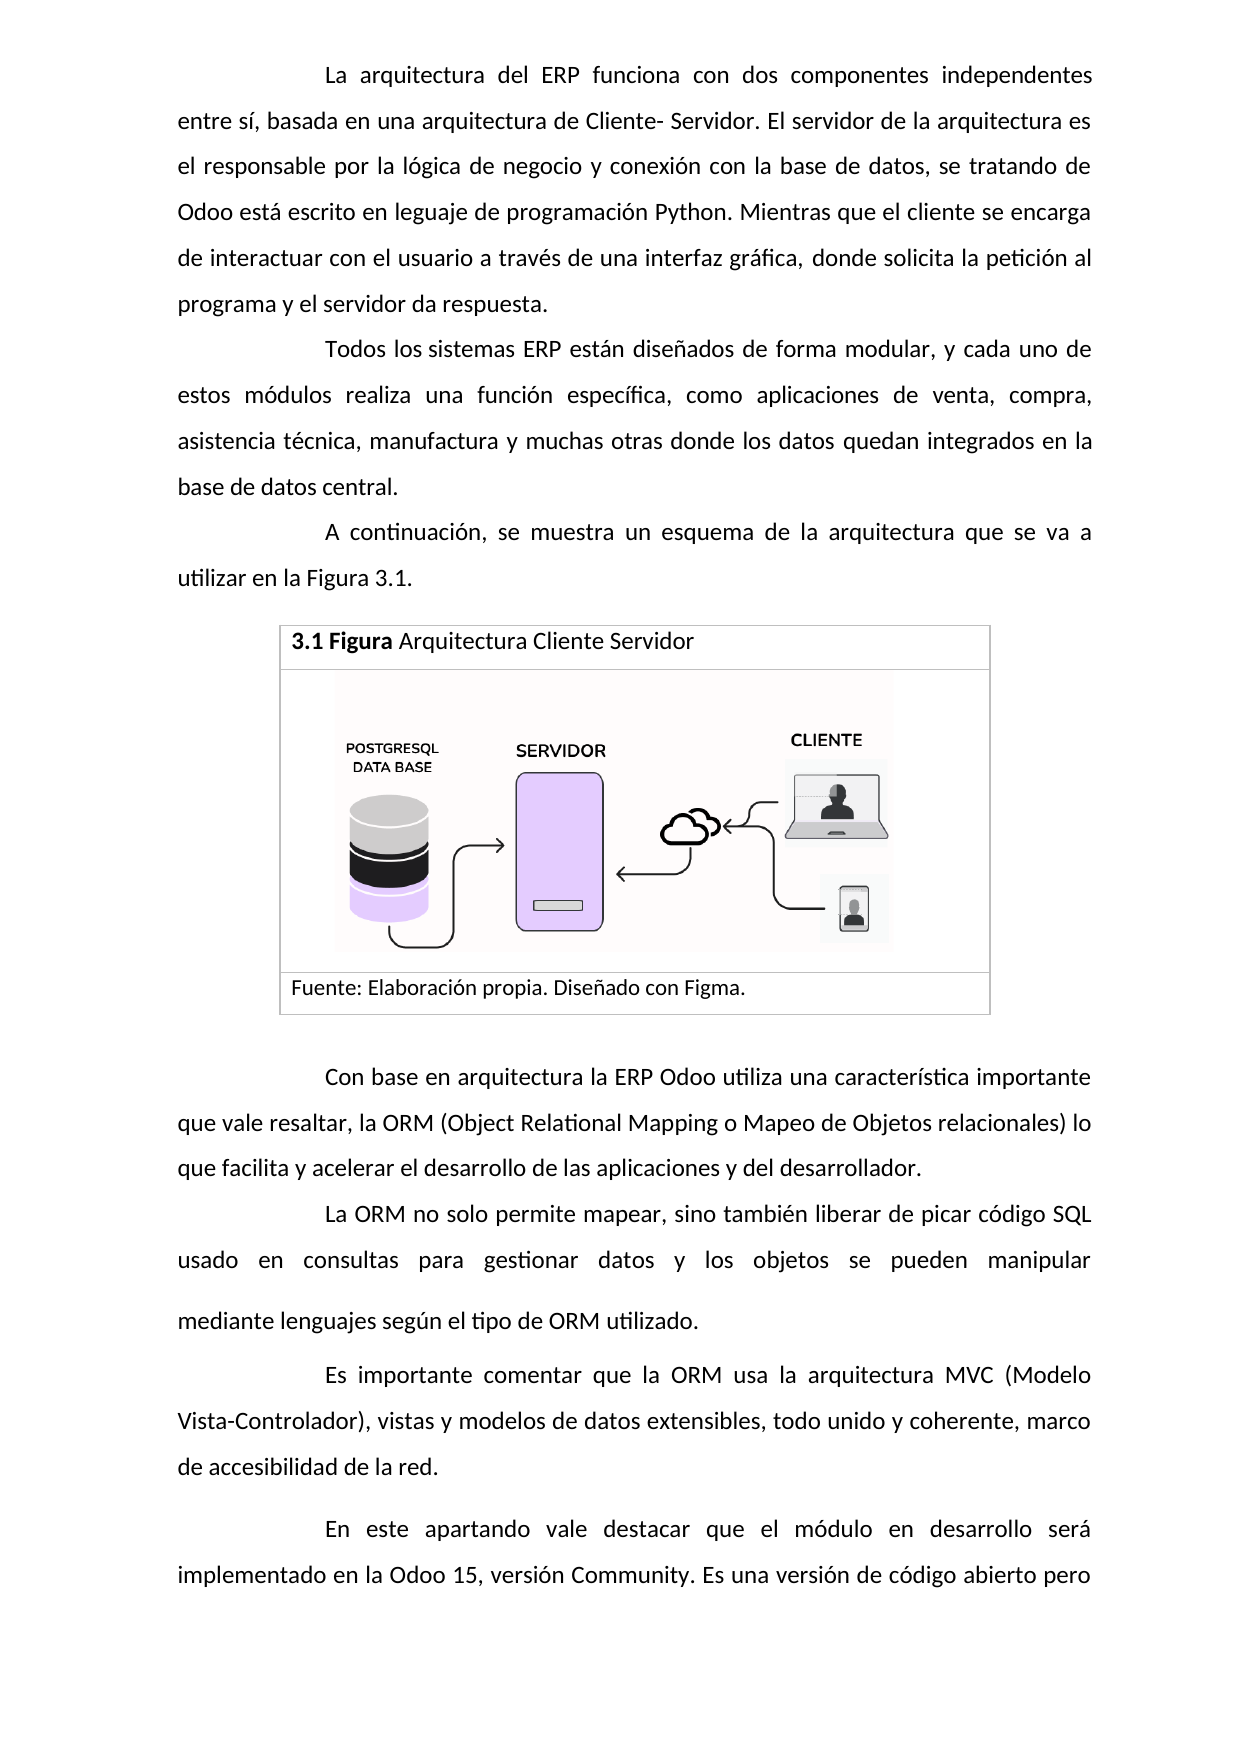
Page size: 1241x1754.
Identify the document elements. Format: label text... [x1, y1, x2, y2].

list A continuación, se muestra un esquema de la arquitectura que se va a utilizar en la Figura 3.1. [177, 516, 1093, 593]
list Con base en arquitectura la ERP Odoo utiliza una característica importante que vale resaltar, la ORM (Object Relational Mapping o Mapeo de Objetos relacionales) lo que facilita y acelerar el desarrollo de las aplicaciones y del desarrollador. [177, 1061, 1093, 1183]
list La arquitectura del ERP funciona con dos componentes independentes entre sí, basada en una arquitectura de Cliente- Servidor. El servidor de la arquitectura es el responsable por la lógica de negocio y conexión con la base de datos, se tratando de Odoo está escrito en leguaje de programación Python. Mientras que el cliente se encarga de interactuar con el usuario a través de una interfaz gráfica, donde solicita la petición al programa y el servidor da respuesta. [177, 59, 1093, 318]
text En este apartando vale destacar que el módulo en desarrollo será implementado en la Odoo 15, versión Community. Es una versión de código abierto pero [177, 1513, 1093, 1590]
table_cell [281, 670, 989, 972]
list Todos los sistemas ERP están diseñados de forma modular, y cada uno de estos módulos realiza una función específica, como aplicaciones de venta, compra, asistencia técnica, manufactura y muchas otras donde los datos quedan integrados en la base de datos central. [177, 333, 1093, 501]
list La ORM no solo permite mapear, sino también liberar de picar código SQL usado en consultas para gestionar datos y los objetos se pueden manipular mediante lenguajes según el tipo de ORM utilizado. [177, 1198, 1093, 1338]
table_cell Fuente: Elaboración propia. Diseñado con Figma. [281, 973, 989, 1014]
list Es importante comentar que la ORM usa la arquitectura MVC (Modelo Vista-Controlador), vistas y modelos de datos extensibles, todo unido y coherente, marco de accesibilidad de la red. [177, 1359, 1093, 1482]
table_header 3.1 Figura Arquitectura Cliente Servidor [281, 626, 989, 669]
